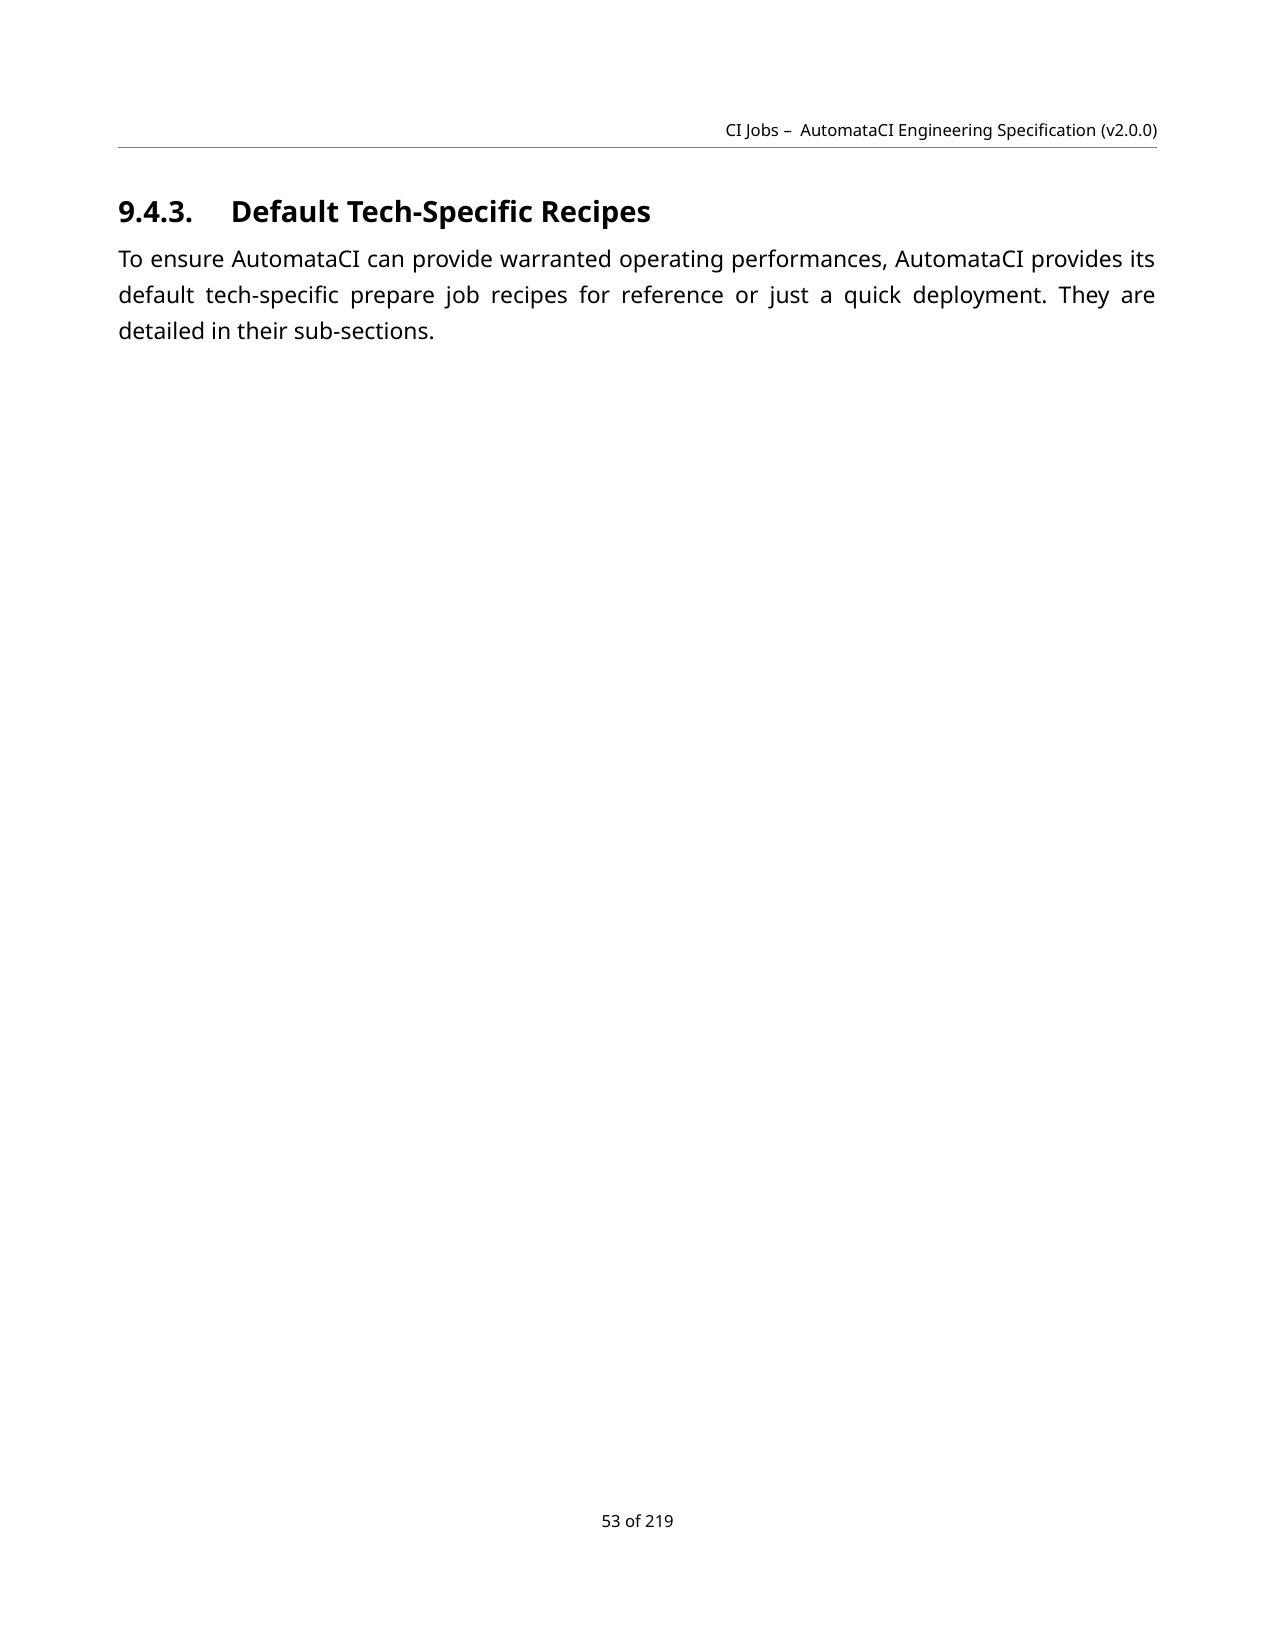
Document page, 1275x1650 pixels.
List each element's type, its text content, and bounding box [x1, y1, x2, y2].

subtitle Default Tech-Specific Recipes [118, 191, 1157, 231]
text To ensure AutomataCI can provide warranted operating performances, AutomataCI provides its default tech-specific prepare job recipes for reference or just a quick deployment. They are detailed in their sub-sections. [118, 243, 1157, 346]
